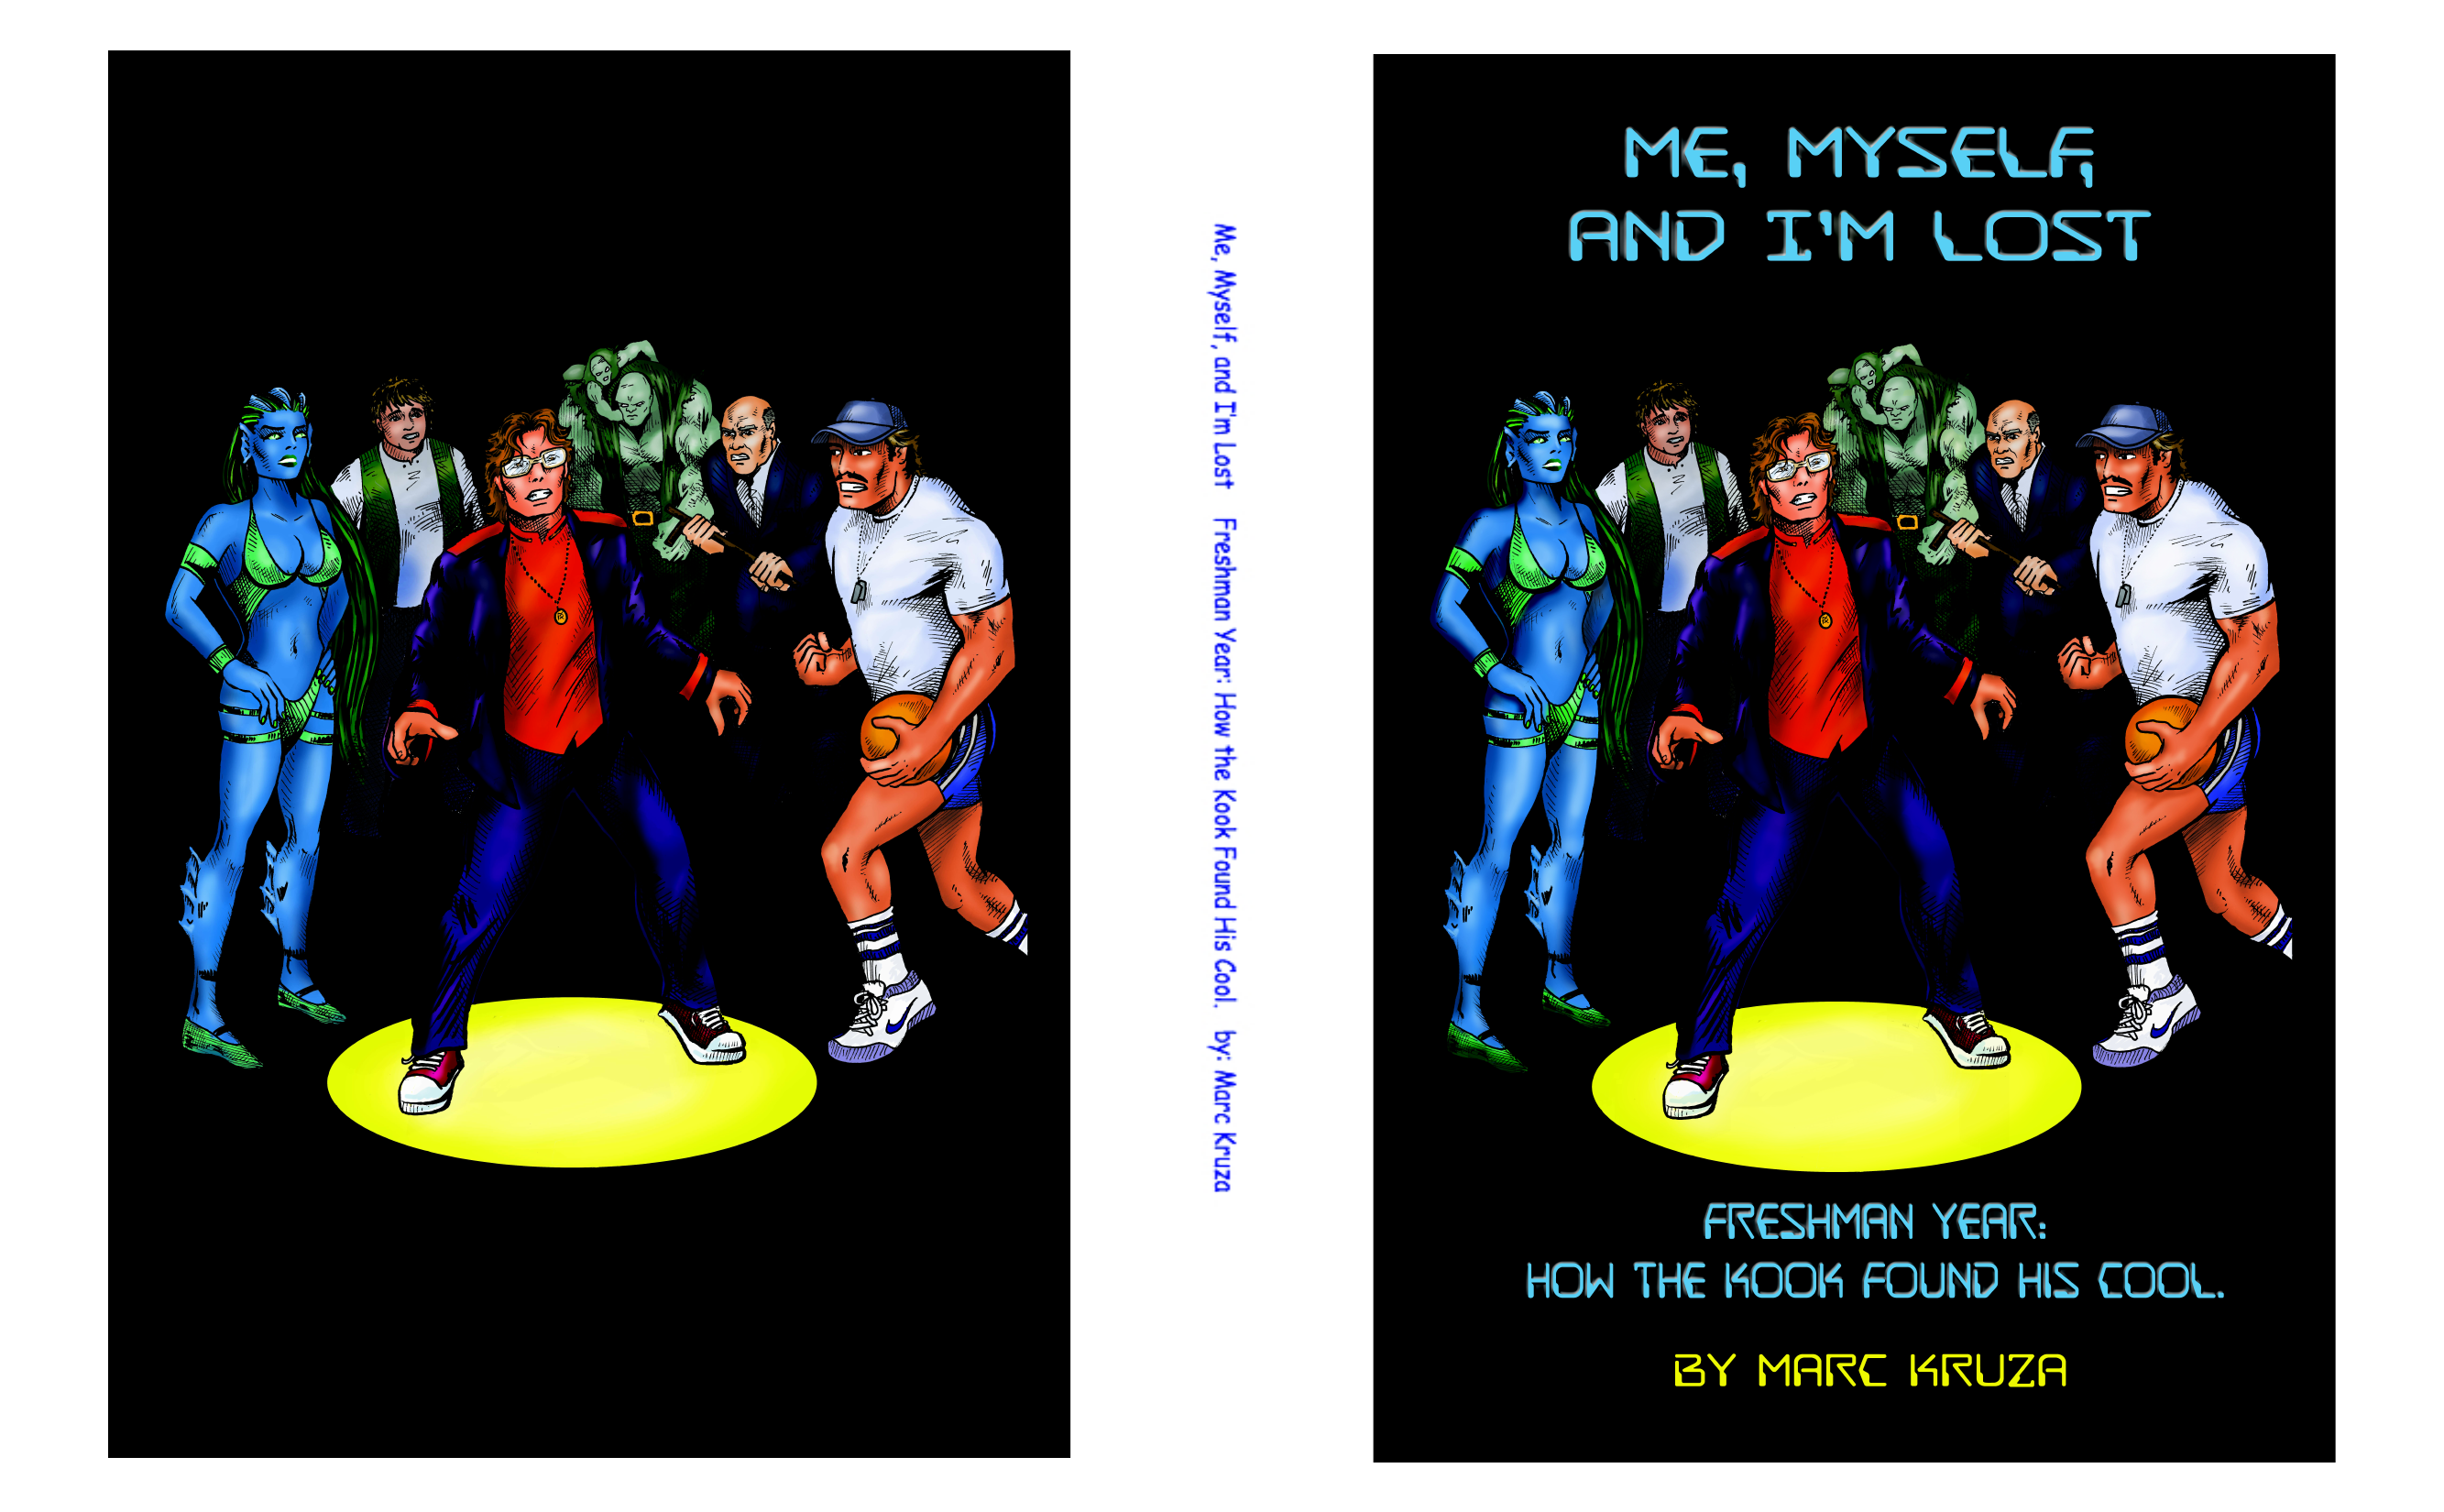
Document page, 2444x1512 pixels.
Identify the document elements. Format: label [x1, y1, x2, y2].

picture [1169, 184, 1275, 1249]
